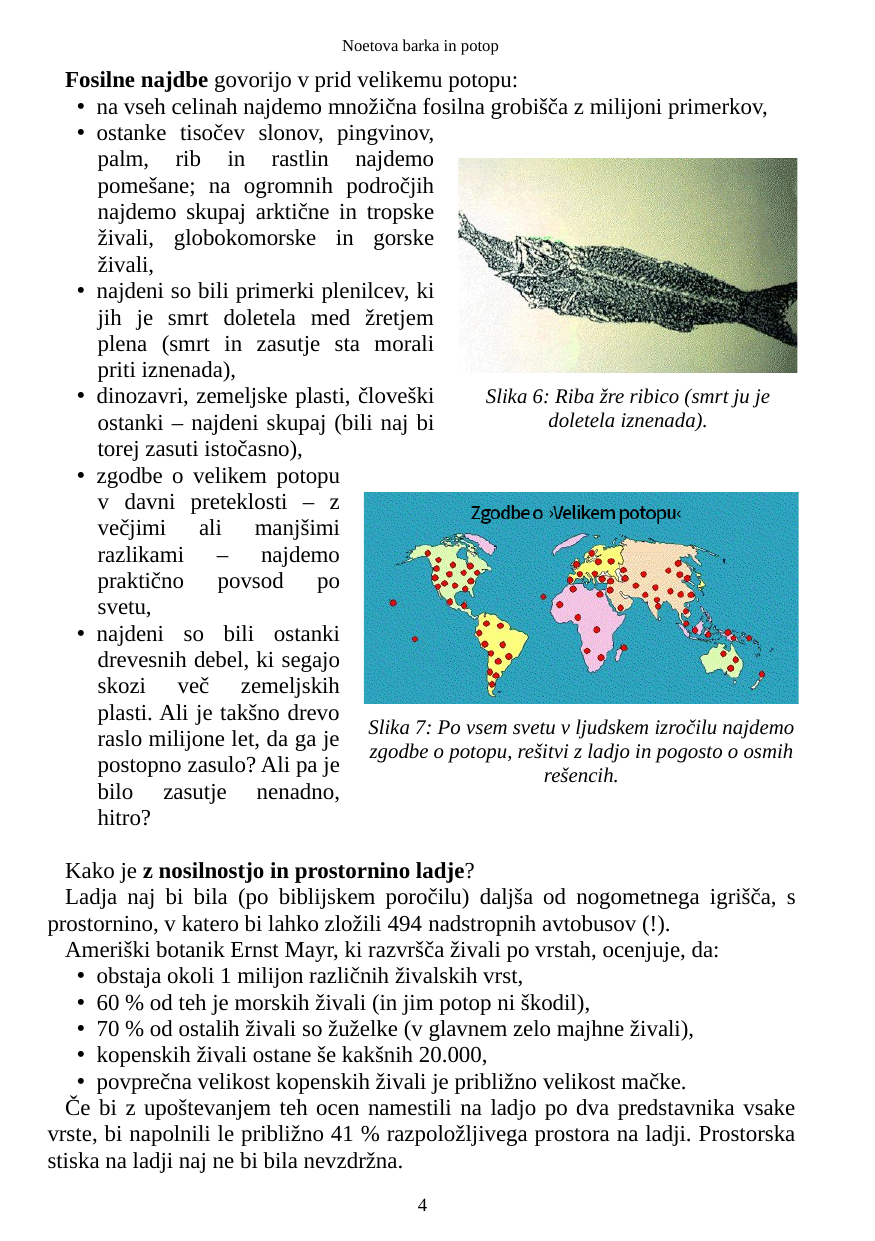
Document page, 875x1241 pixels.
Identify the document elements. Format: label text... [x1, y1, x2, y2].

list kopenskih živali ostane še kakšnih 20.000, [77, 1041, 797, 1068]
list Slika 7: Po vsem svetu v ljudskem izročilu najdemo zgodbe o potopu, rešitvi z ladjo in pogosto o osmih rešencih. [364, 704, 799, 787]
picture [363, 492, 799, 704]
text Fosilne najdbe govorijo v prid velikemu potopu: [47, 66, 797, 93]
list obstaja okoli 1 milijon različnih živalskih vrst, [77, 962, 797, 989]
list 60 % od teh je morskih živali (in jim potop ni škodil), [77, 989, 797, 1015]
list Slika 6: Riba žre ribico (smrt ju je doletela iznenada). [458, 373, 797, 432]
list 70 % od ostalih živali so žuželke (v glavnem zelo majhne živali), [77, 1015, 797, 1041]
text Ladja naj bi bila (po biblijskem poročilu) daljša od nogometnega igrišča, s prostornino, v katero bi lahko zložili 494 nadstropnih avtobusov (!). [47, 883, 797, 936]
text Ameriški botanik Ernst Mayr, ki razvršča živali po vrstah, ocenjuje, da: [47, 936, 797, 962]
list najdeni so bili ostanki drevesnih debel, ki segajo skozi več zemeljskih plasti. Ali je takšno drevo raslo milijone let, da ga je postopno zasulo? Ali pa je bilo zasutje nenadno, hitro? [77, 620, 797, 831]
list na vseh celinah najdemo množična fosilna grobišča z milijoni primerkov, [77, 93, 797, 119]
text Kako je z nosilnostjo in prostornino ladje? [47, 857, 797, 883]
list povprečna velikost kopenskih živali je približno velikost mačke. [77, 1068, 797, 1094]
list najdeni so bili primerki plenilcev, ki jih je smrt doletela med žretjem plena (smrt in zasutje sta morali priti iznenada), [77, 277, 458, 383]
text Če bi z upoštevanjem teh ocen namestili na ladjo po dva predstavnika vsake vrste, bi napolnili le približno 41 % razpoložljivega prostora na ladji. Prostorska stiska na ladji naj ne bi bila nevzdržna. [47, 1094, 797, 1173]
list ostanke tisočev slonov, pingvinov, palm, rib in rastlin najdemo pomešane; na ogromnih področjih najdemo skupaj arktične in tropske živali, globokomorske in gorske živali, [77, 119, 797, 277]
list zgodbe o velikem potopu v davni preteklosti – z večjimi ali manjšimi razlikami – najdemo praktično povsod po svetu, [77, 462, 797, 620]
list dinozavri, zemeljske plasti, človeški ostanki – najdeni skupaj (bili naj bi torej zasuti istočasno), [77, 383, 797, 462]
picture [458, 158, 798, 373]
